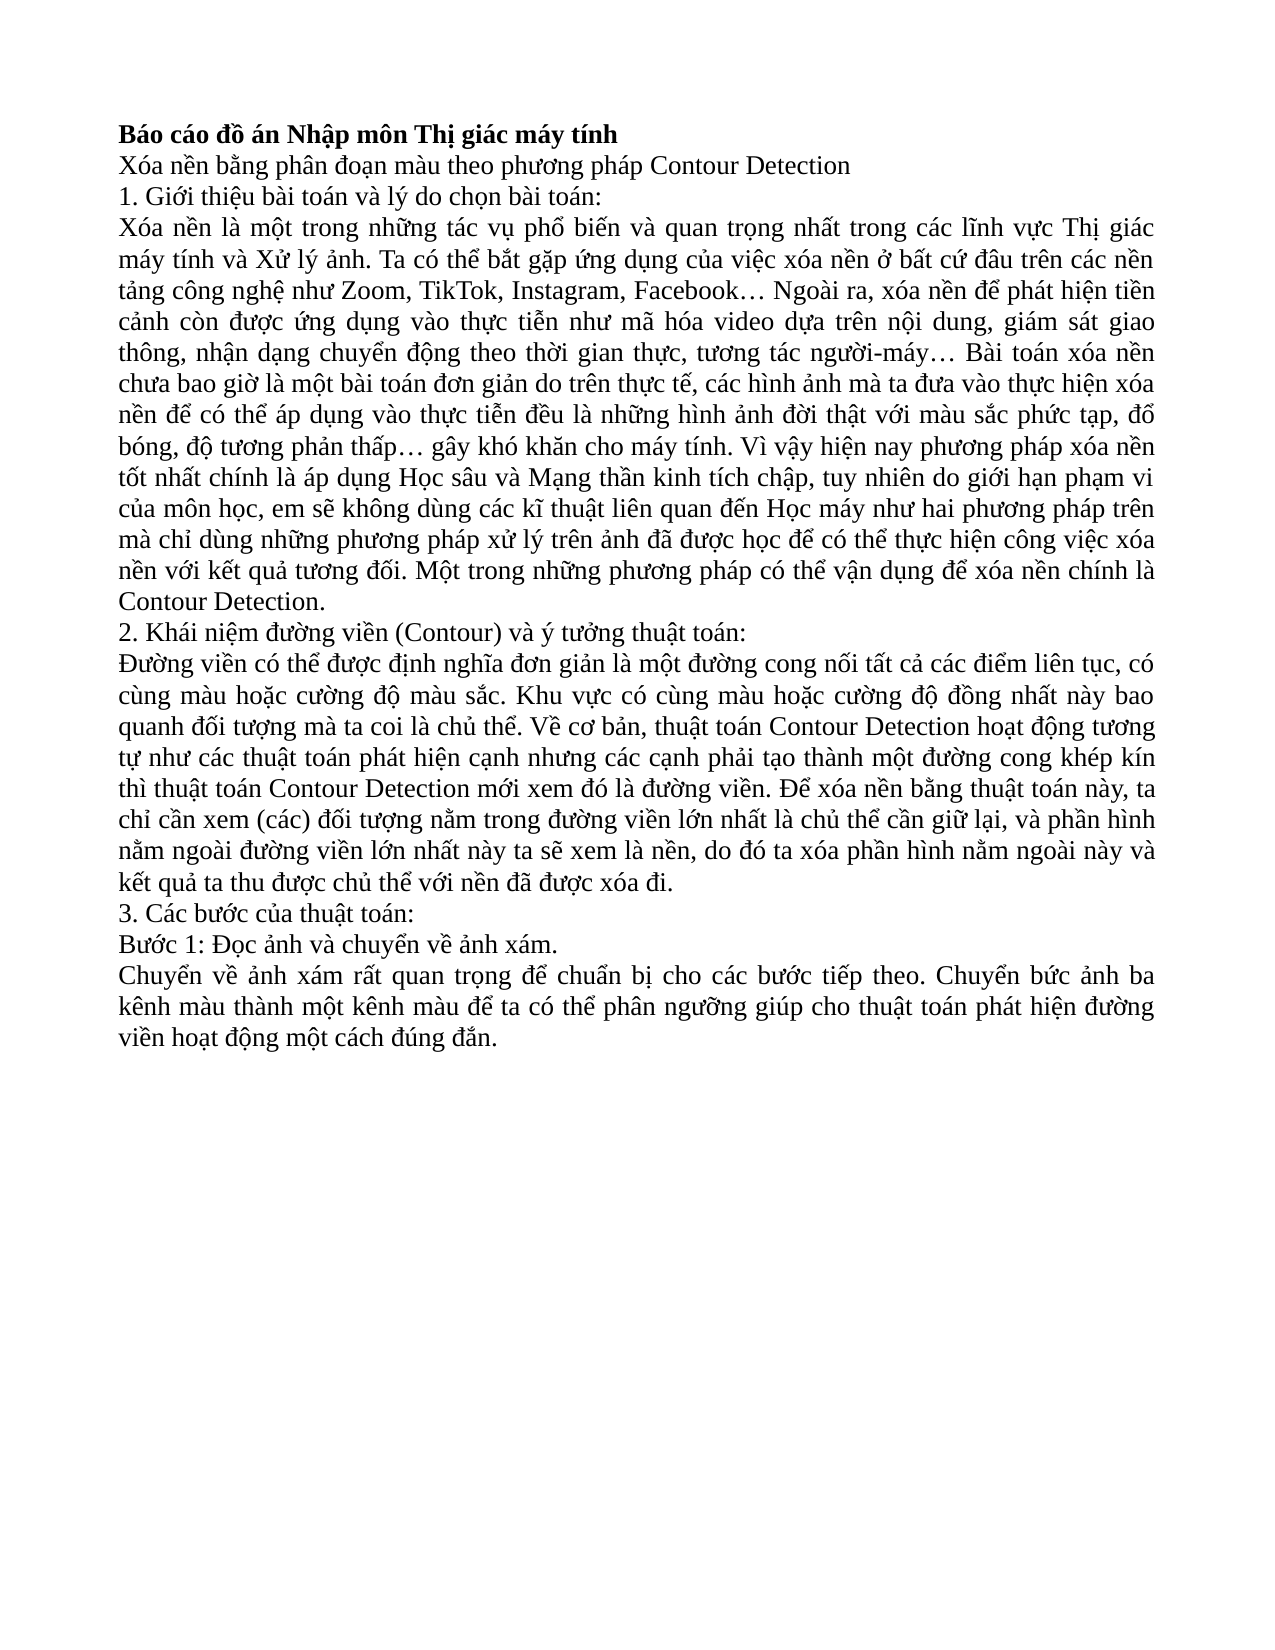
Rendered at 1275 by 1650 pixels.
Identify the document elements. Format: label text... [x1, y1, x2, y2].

text Xóa nền bằng phân đoạn màu theo phương pháp Contour Detection [118, 149, 1157, 180]
text 1. Giới thiệu bài toán và lý do chọn bài toán: [118, 180, 1157, 212]
text 2. Khái niệm đường viền (Contour) và ý tưởng thuật toán: [118, 616, 1157, 648]
text Chuyển về ảnh xám rất quan trọng để chuẩn bị cho các bước tiếp theo. Chuyển bức ảnh ba kênh màu thành một kênh màu để ta có thể phân ngưỡng giúp cho thuật toán phát hiện đường viền hoạt động một cách đúng đắn. [118, 959, 1157, 1052]
text Bước 1: Đọc ảnh và chuyển về ảnh xám. [118, 928, 1157, 959]
text 3. Các bước của thuật toán: [118, 897, 1157, 928]
text Báo cáo đồ án Nhập môn Thị giác máy tính [118, 118, 1157, 149]
text Đường viền có thể được định nghĩa đơn giản là một đường cong nối tất cả các điểm liên tục, có cùng màu hoặc cường độ màu sắc. Khu vực có cùng màu hoặc cường độ đồng nhất này bao quanh đối tượng mà ta coi là chủ thể. Về cơ bản, thuật toán Contour Detection hoạt động tương tự như các thuật toán phát hiện cạnh nhưng các cạnh phải tạo thành một đường cong khép kín thì thuật toán Contour Detection mới xem đó là đường viền. Để xóa nền bằng thuật toán này, ta chỉ cần xem (các) đối tượng nằm trong đường viền lớn nhất là chủ thể cần giữ lại, và phần hình nằm ngoài đường viền lớn nhất này ta sẽ xem là nền, do đó ta xóa phần hình nằm ngoài này và kết quả ta thu được chủ thể với nền đã được xóa đi. [118, 648, 1157, 897]
text Xóa nền là một trong những tác vụ phổ biến và quan trọng nhất trong các lĩnh vực Thị giác máy tính và Xử lý ảnh. Ta có thể bắt gặp ứng dụng của việc xóa nền ở bất cứ đâu trên các nền tảng công nghệ như Zoom, TikTok, Instagram, Facebook… Ngoài ra, xóa nền để phát hiện tiền cảnh còn được ứng dụng vào thực tiễn như mã hóa video dựa trên nội dung, giám sát giao thông, nhận dạng chuyển động theo thời gian thực, tương tác người-máy… Bài toán xóa nền chưa bao giờ là một bài toán đơn giản do trên thực tế, các hình ảnh mà ta đưa vào thực hiện xóa nền để có thể áp dụng vào thực tiễn đều là những hình ảnh đời thật với màu sắc phức tạp, đổ bóng, độ tương phản thấp… gây khó khăn cho máy tính. Vì vậy hiện nay phương pháp xóa nền tốt nhất chính là áp dụng Học sâu và Mạng thần kinh tích chập, tuy nhiên do giới hạn phạm vi của môn học, em sẽ không dùng các kĩ thuật liên quan đến Học máy như hai phương pháp trên mà chỉ dùng những phương pháp xử lý trên ảnh đã được học để có thể thực hiện công việc xóa nền với kết quả tương đối. Một trong những phương pháp có thể vận dụng để xóa nền chính là Contour Detection. [118, 212, 1157, 616]
